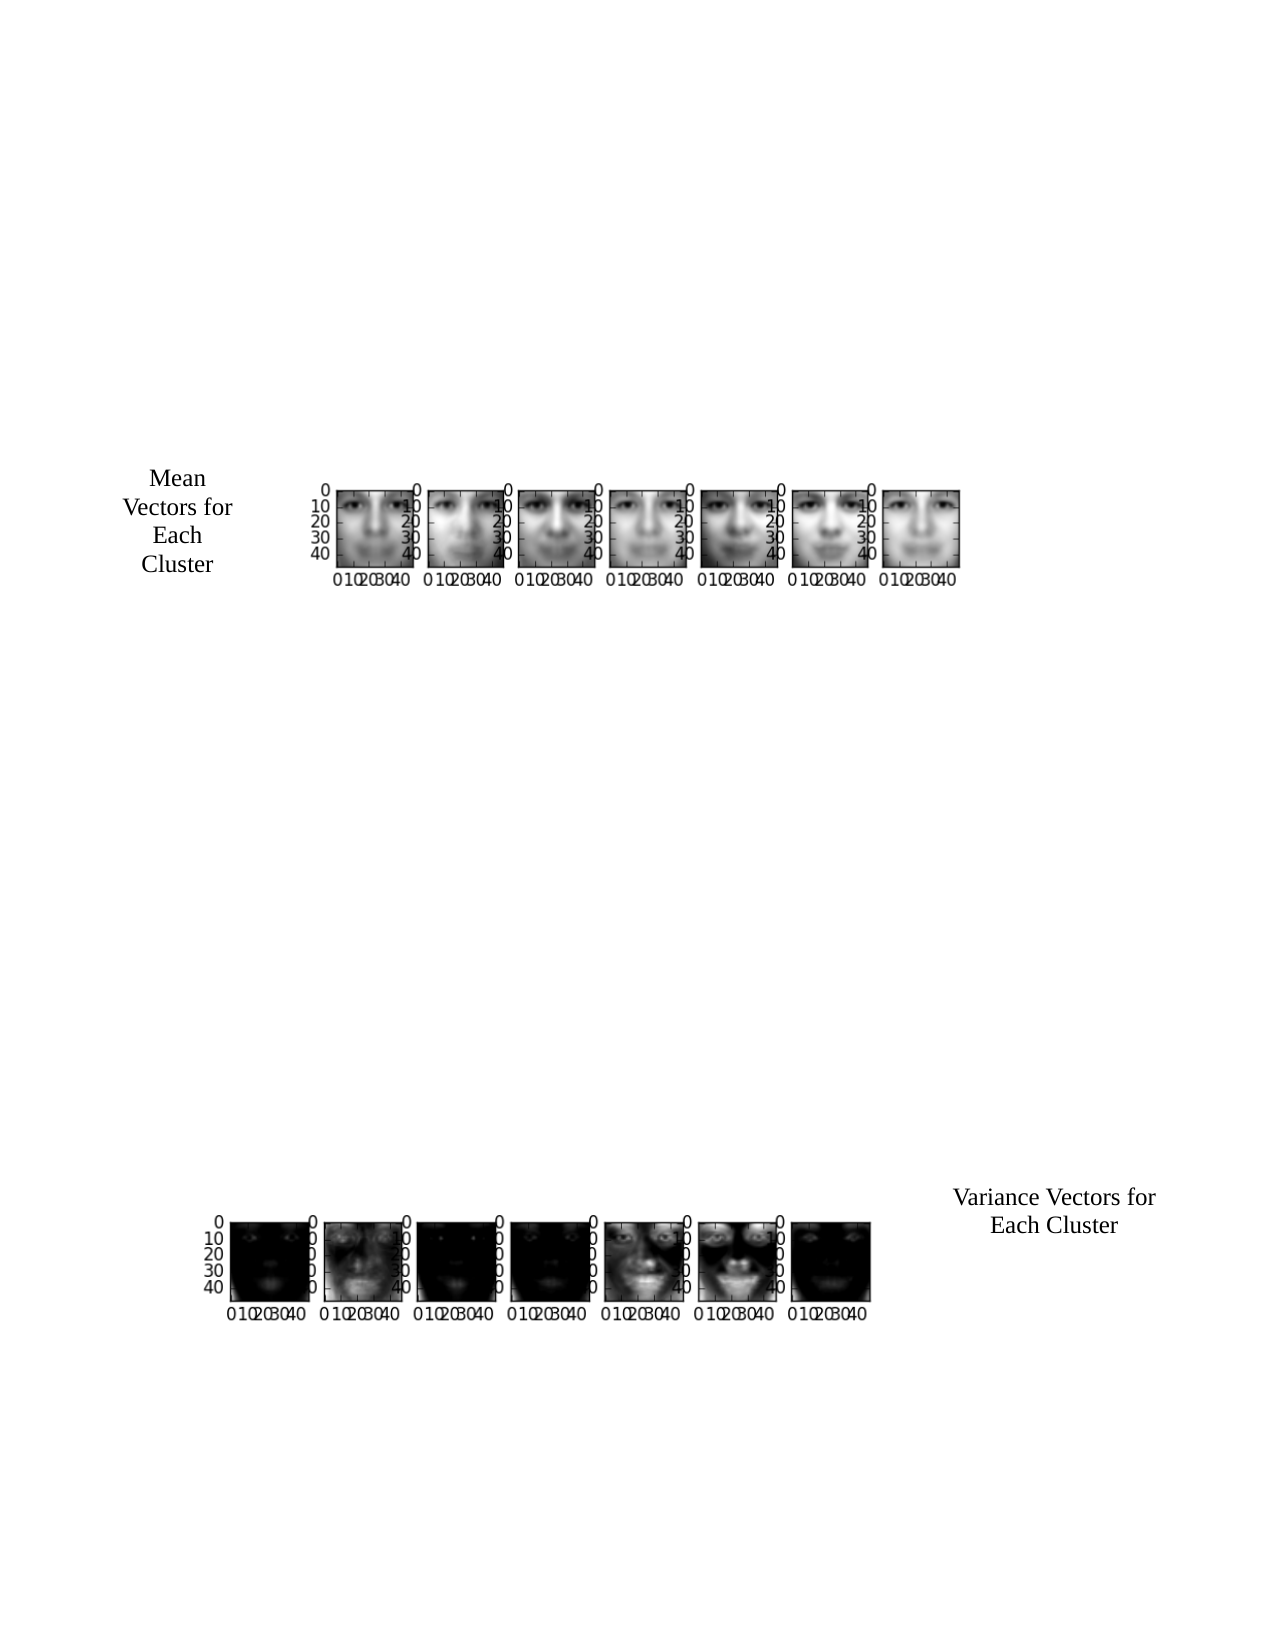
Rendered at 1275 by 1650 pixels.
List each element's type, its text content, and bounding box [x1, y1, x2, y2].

text Variance Vectors for Each Cluster [952, 1182, 1157, 1239]
picture [127, 952, 952, 1571]
text Mean Vectors for Each Cluster [118, 463, 236, 578]
picture [236, 227, 1039, 830]
text [1039, 463, 1157, 578]
